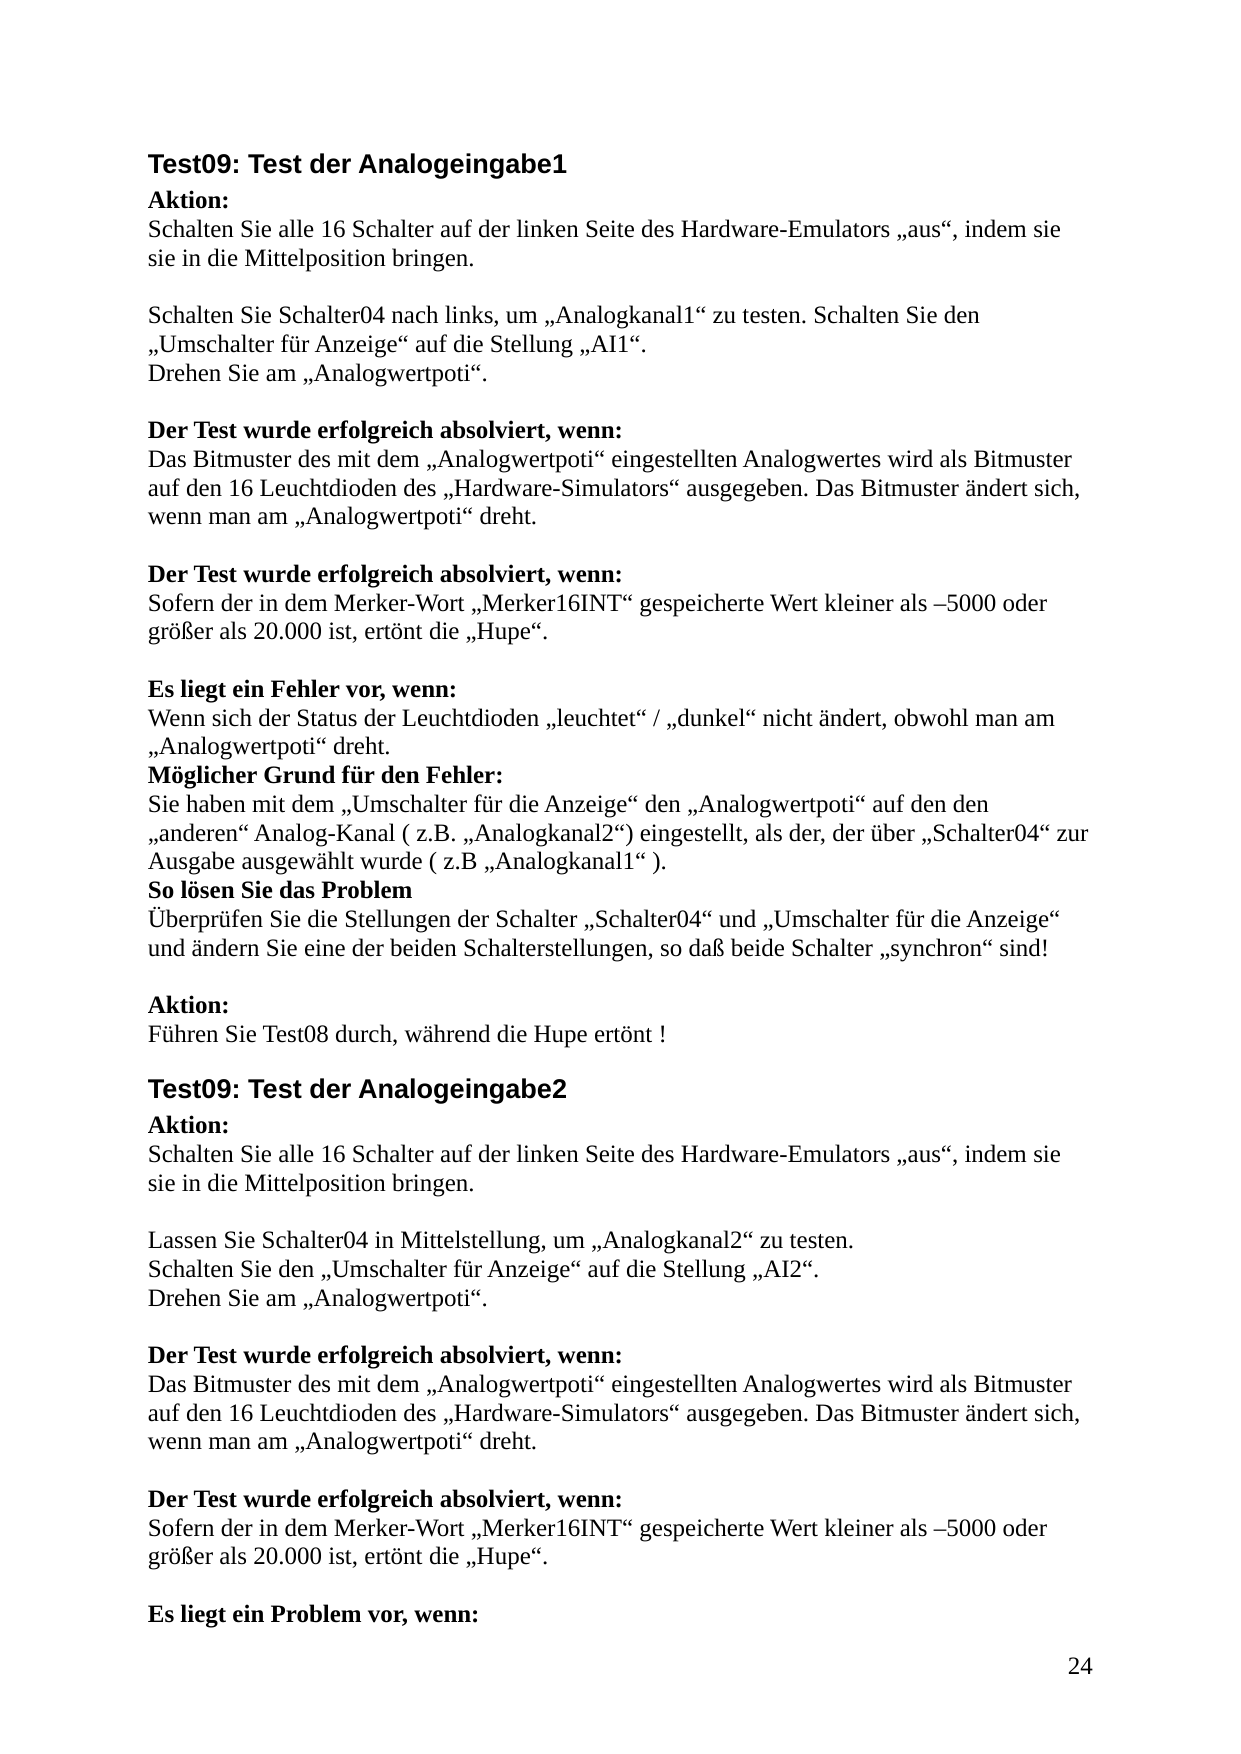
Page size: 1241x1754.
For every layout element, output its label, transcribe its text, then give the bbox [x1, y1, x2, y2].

text Drehen Sie am „Analogwertpoti“. [148, 1283, 1093, 1311]
text So lösen Sie das Problem [148, 875, 1093, 904]
text Aktion: [148, 185, 1093, 214]
text Der Test wurde erfolgreich absolviert, wenn: [148, 1484, 1093, 1513]
text Sofern der in dem Merker-Wort „Merker16INT“ gespeicherte Wert kleiner als –5000 oder größer als 20.000 ist, ertönt die „Hupe“. [148, 1513, 1093, 1570]
subtitle Test09: Test der Analogeingabe2 [148, 1073, 1093, 1104]
text Möglicher Grund für den Fehler: [148, 760, 1093, 789]
text Aktion: [148, 1110, 1093, 1139]
subtitle Test09: Test der Analogeingabe1 [148, 148, 1093, 179]
text Der Test wurde erfolgreich absolviert, wenn: [148, 559, 1093, 588]
text Schalten Sie den „Umschalter für Anzeige“ auf die Stellung „AI2“. [148, 1254, 1093, 1283]
text Schalten Sie alle 16 Schalter auf der linken Seite des Hardware-Emulators „aus“, indem sie sie in die Mittelposition bringen. [148, 214, 1093, 271]
text Der Test wurde erfolgreich absolviert, wenn: [148, 1340, 1093, 1369]
text Es liegt ein Problem vor, wenn: [148, 1599, 1093, 1628]
text Schalten Sie Schalter04 nach links, um „Analogkanal1“ zu testen. Schalten Sie den „Umschalter für Anzeige“ auf die Stellung „AI1“. [148, 300, 1093, 358]
text Lassen Sie Schalter04 in Mittelstellung, um „Analogkanal2“ zu testen. [148, 1225, 1093, 1254]
text Das Bitmuster des mit dem „Analogwertpoti“ eingestellten Analogwertes wird als Bitmuster auf den 16 Leuchtdioden des „Hardware-Simulators“ ausgegeben. Das Bitmuster ändert sich, wenn man am „Analogwertpoti“ dreht. [148, 444, 1093, 530]
text Wenn sich der Status der Leuchtdioden „leuchtet“ / „dunkel“ nicht ändert, obwohl man am „Analogwertpoti“ dreht. [148, 703, 1093, 760]
text Führen Sie Test08 durch, während die Hupe ertönt ! [148, 1019, 1093, 1048]
text Aktion: [148, 990, 1093, 1019]
text Sofern der in dem Merker-Wort „Merker16INT“ gespeicherte Wert kleiner als –5000 oder größer als 20.000 ist, ertönt die „Hupe“. [148, 588, 1093, 645]
text Drehen Sie am „Analogwertpoti“. [148, 358, 1093, 386]
text Schalten Sie alle 16 Schalter auf der linken Seite des Hardware-Emulators „aus“, indem sie sie in die Mittelposition bringen. [148, 1139, 1093, 1196]
text Sie haben mit dem „Umschalter für die Anzeige“ den „Analogwertpoti“ auf den den „anderen“ Analog-Kanal ( z.B. „Analogkanal2“) eingestellt, als der, der über „Schalter04“ zur Ausgabe ausgewählt wurde ( z.B „Analogkanal1“ ). [148, 789, 1093, 875]
text Der Test wurde erfolgreich absolviert, wenn: [148, 415, 1093, 444]
text Das Bitmuster des mit dem „Analogwertpoti“ eingestellten Analogwertes wird als Bitmuster auf den 16 Leuchtdioden des „Hardware-Simulators“ ausgegeben. Das Bitmuster ändert sich, wenn man am „Analogwertpoti“ dreht. [148, 1369, 1093, 1455]
text Es liegt ein Fehler vor, wenn: [148, 674, 1093, 703]
text Überprüfen Sie die Stellungen der Schalter „Schalter04“ und „Umschalter für die Anzeige“ und ändern Sie eine der beiden Schalterstellungen, so daß beide Schalter „synchron“ sind! [148, 904, 1093, 961]
